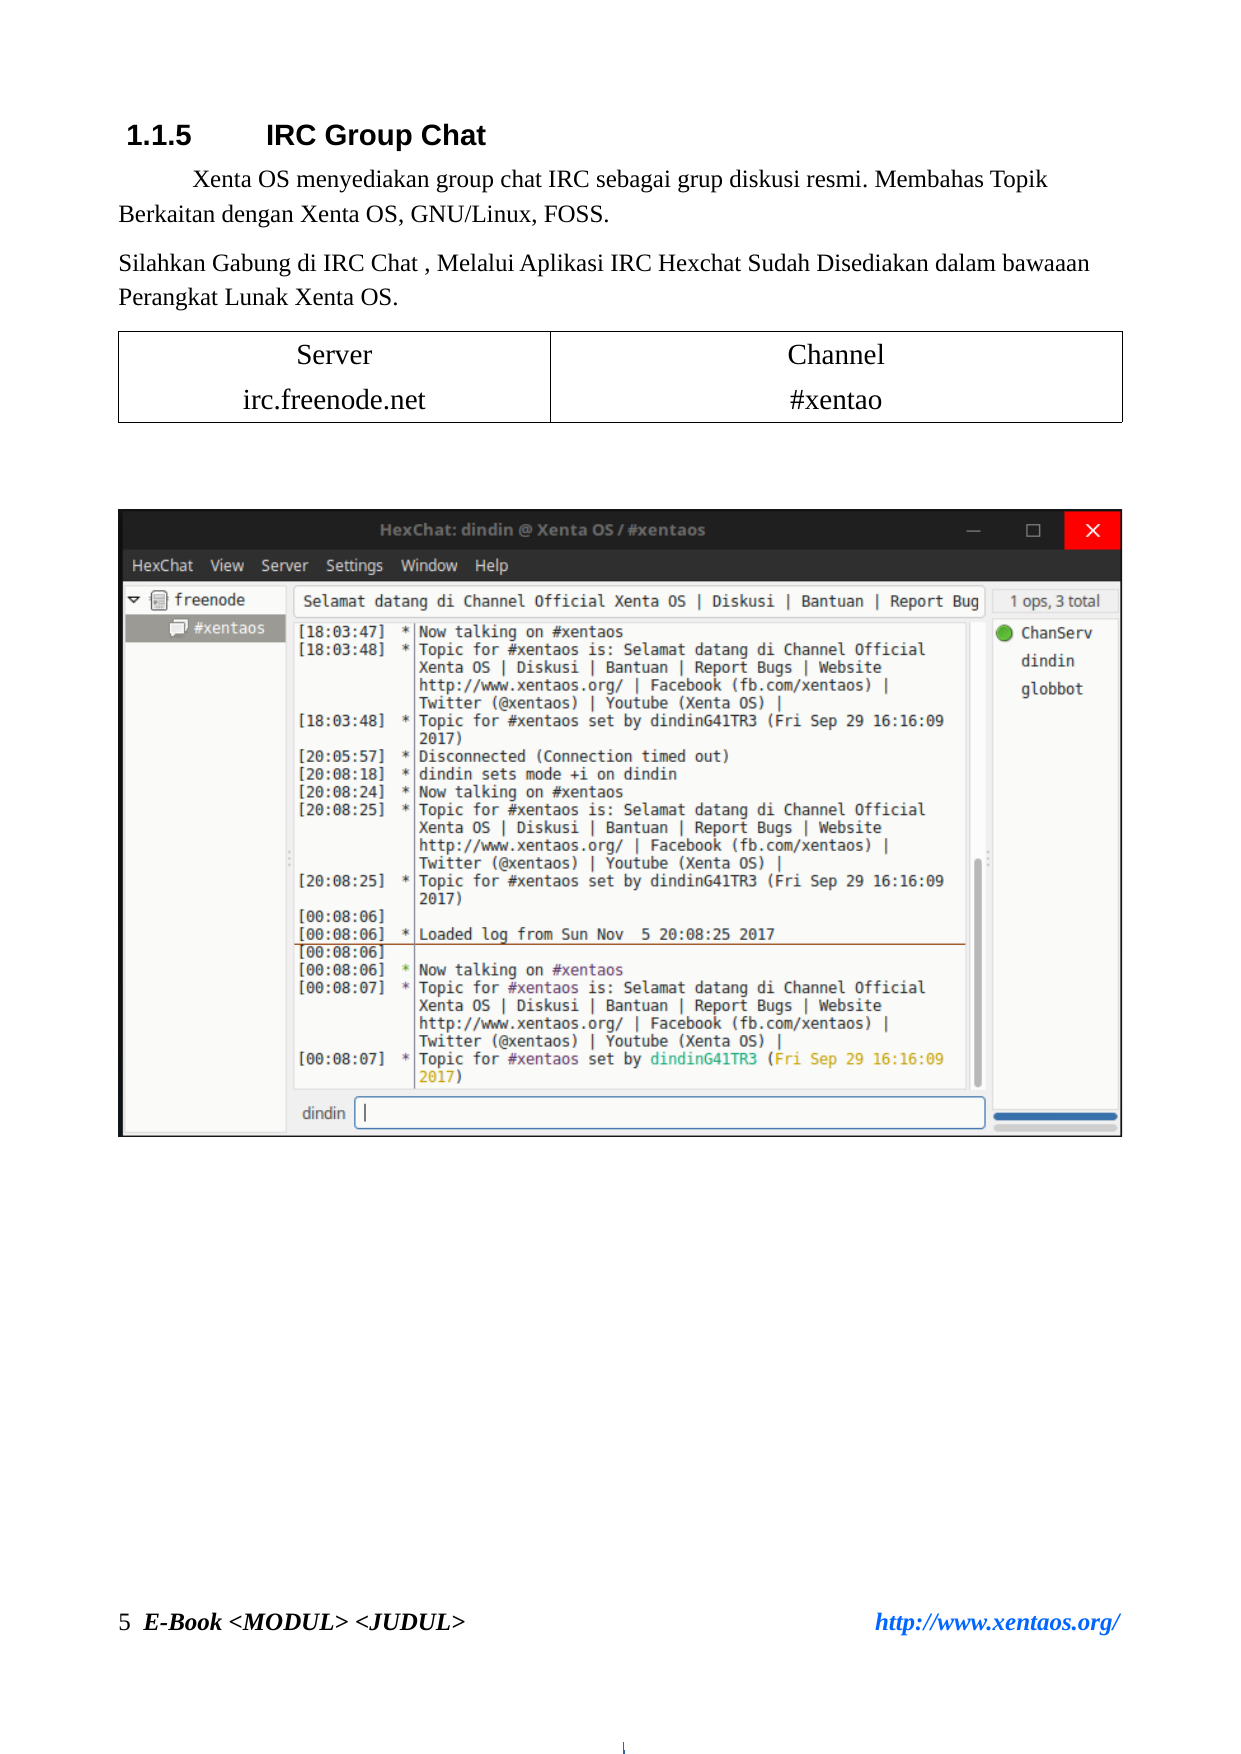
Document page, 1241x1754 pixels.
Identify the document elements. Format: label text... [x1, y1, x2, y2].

picture [118, 509, 1123, 1137]
table_header Channel [551, 332, 1122, 377]
subtitle IRC Group Chat [118, 118, 1122, 152]
table_cell #xentao [551, 377, 1122, 422]
table_cell irc.freenode.net [119, 377, 550, 422]
table_header Server [119, 332, 550, 377]
text Silahkan Gabung di IRC Chat , Melalui Aplikasi IRC Hexchat Sudah Disediakan dalam bawaaan Perangkat Lunak Xenta OS. [118, 248, 1122, 311]
text Xenta OS menyediakan group chat IRC sebagai grup diskusi resmi. Membahas Topik Berkaitan dengan Xenta OS, GNU/Linux, FOSS. [118, 164, 1122, 228]
